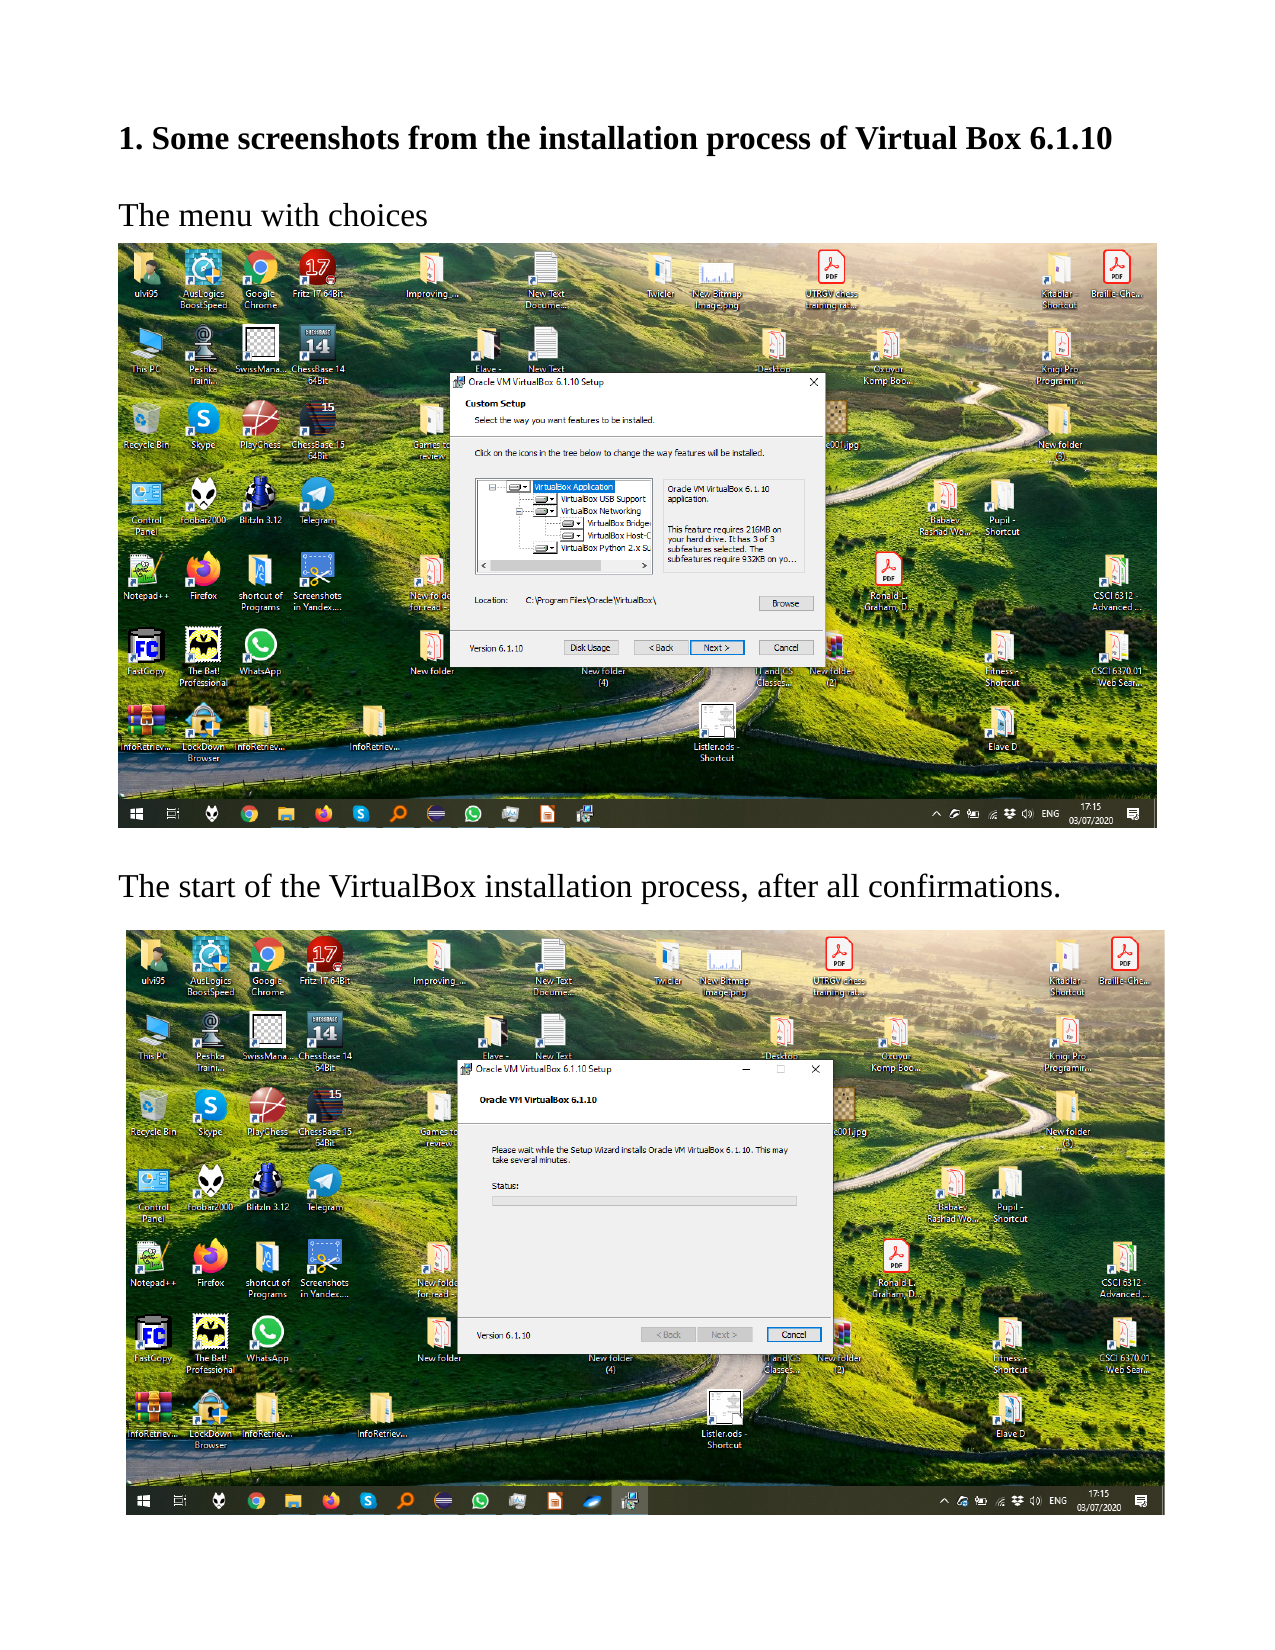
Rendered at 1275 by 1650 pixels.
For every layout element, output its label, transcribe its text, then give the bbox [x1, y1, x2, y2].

text The start of the VirtualBox installation process, after all confirmations. [118, 866, 1157, 904]
picture [126, 930, 1165, 1515]
text 1. Some screenshots from the installation process of Virtual Box 6.1.10 [118, 118, 1157, 156]
picture [118, 243, 1157, 828]
text The menu with choices [118, 195, 1157, 233]
